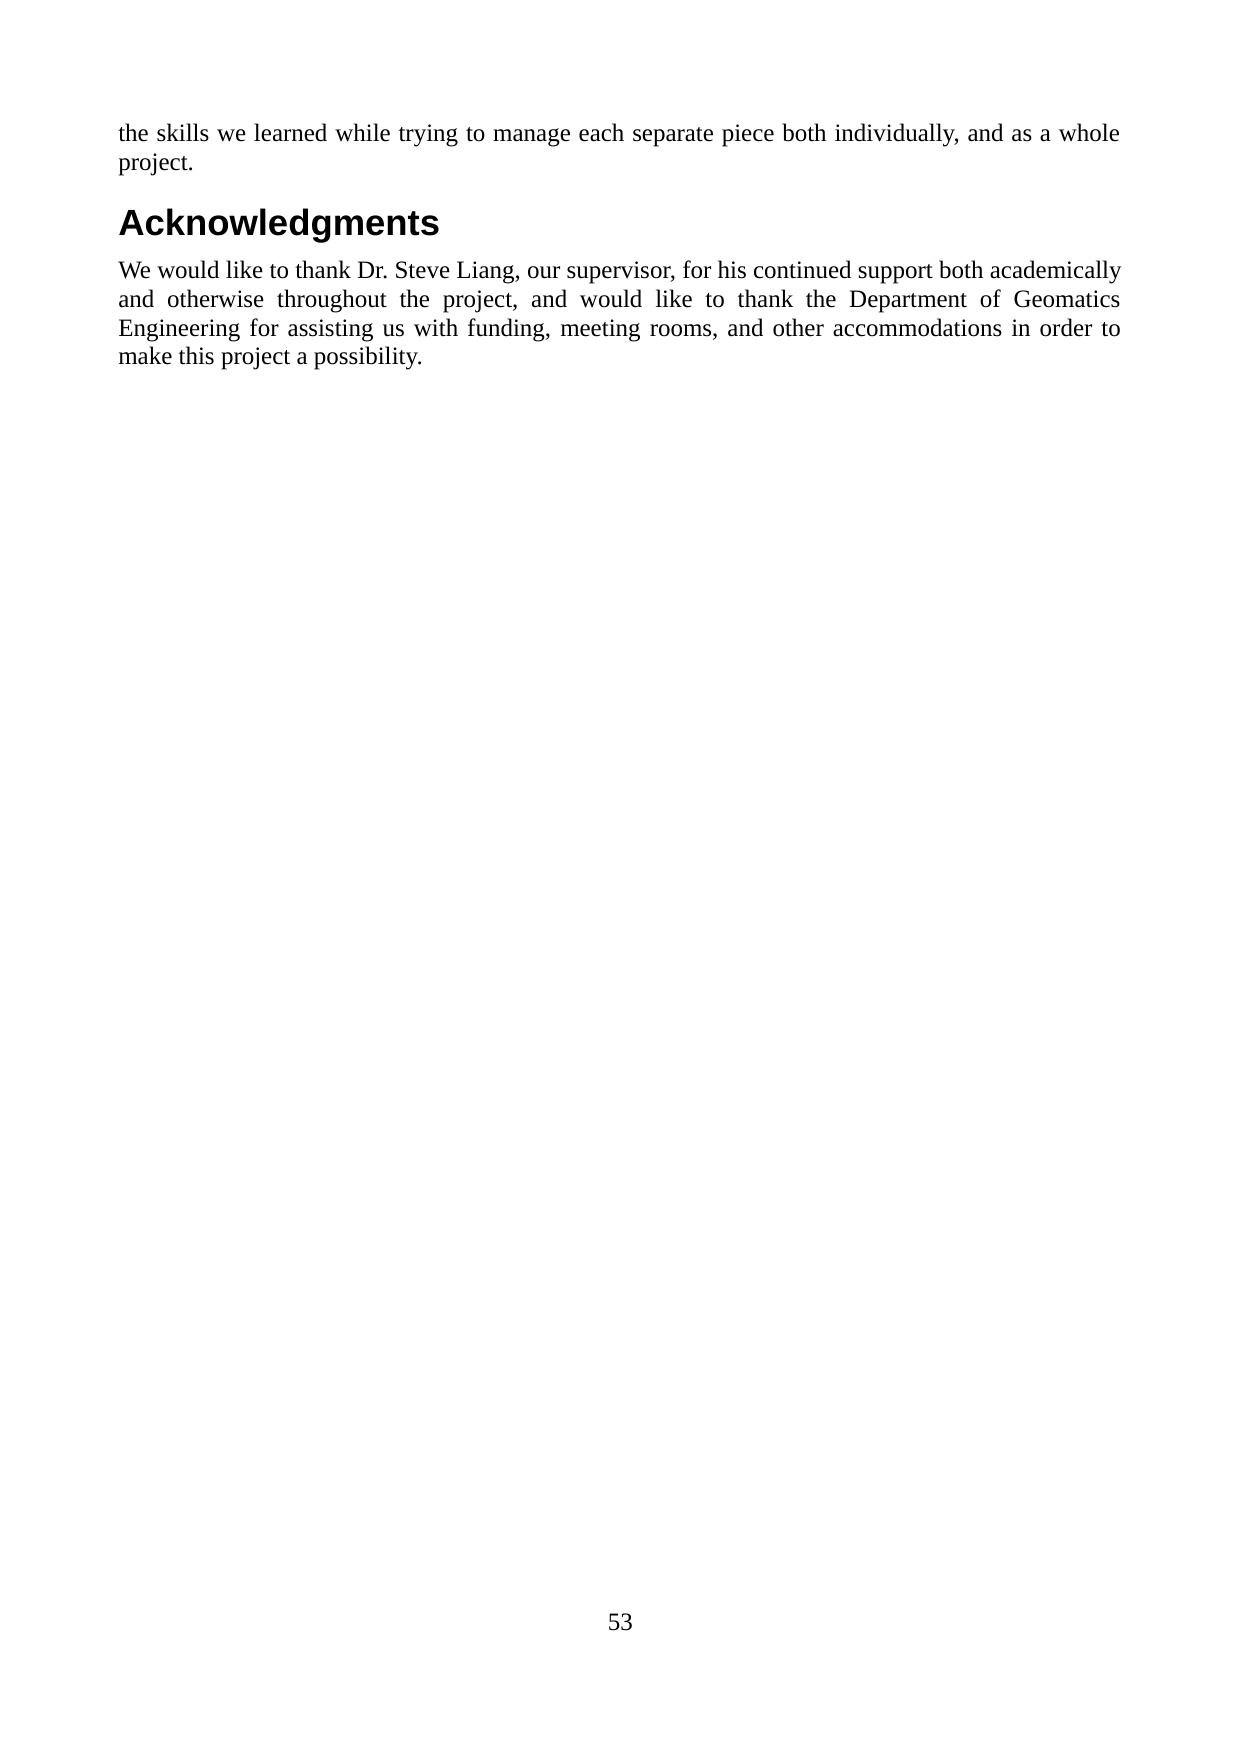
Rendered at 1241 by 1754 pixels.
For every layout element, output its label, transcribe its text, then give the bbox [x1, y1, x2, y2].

text the skills we learned while trying to manage each separate piece both individually, and as a whole project. [118, 118, 1122, 176]
subtitle Acknowledgments [118, 201, 1122, 243]
text We would like to thank Dr. Steve Liang, our supervisor, for his continued support both academically and otherwise throughout the project, and would like to thank the Department of Geomatics Engineering for assisting us with funding, meeting rooms, and other accommodations in order to make this project a possibility. [118, 255, 1122, 370]
